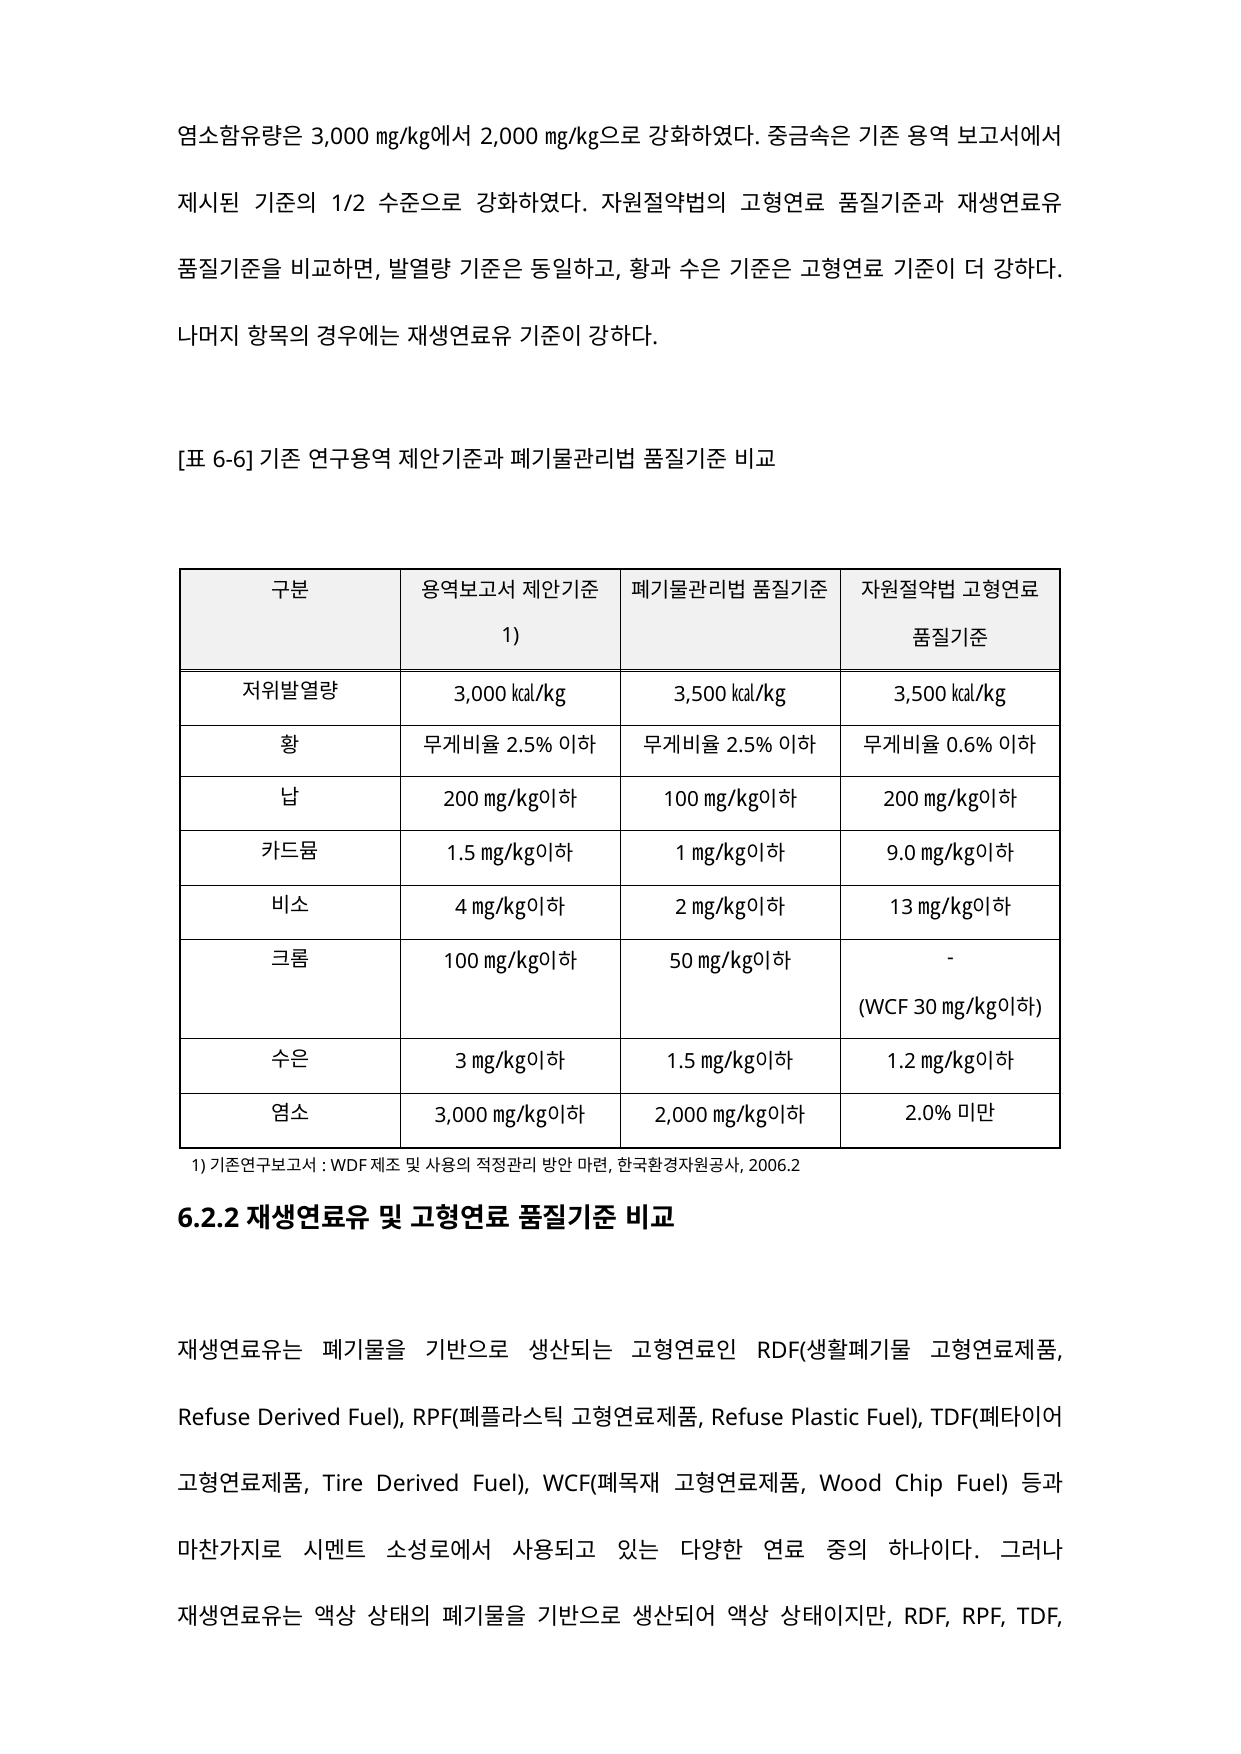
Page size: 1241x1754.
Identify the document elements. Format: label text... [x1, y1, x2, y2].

table_header 구분 [181, 570, 400, 669]
table_cell 50 ㎎/㎏이하 [621, 940, 840, 1038]
table_cell 비소 [181, 886, 400, 939]
table_cell 13 ㎎/㎏이하 [841, 886, 1059, 939]
table_cell 100 ㎎/㎏이하 [401, 940, 620, 1038]
table_cell 3,000 ㎉/㎏ [401, 672, 620, 725]
text 염소함유량은 3,000 ㎎/㎏에서 2,000 ㎎/㎏으로 강화하였다. 중금속은 기존 용역 보고서에서 제시된 기준의 1/2 수준으로 강화하였다. 자원절약법의 고형연료 품질기준과 재생연료유 품질기준을 비교하면, 발열량 기준은 동일하고, 황과 수은 기준은 고형연료 기준이 더 강하다. 나머지 항목의 경우에는 재생연료유 기준이 강하다. [177, 118, 1063, 351]
table_cell 납 [181, 777, 400, 830]
table_cell 염소 [181, 1094, 400, 1147]
table_cell 200 ㎎/㎏이하 [841, 777, 1059, 830]
table_cell 1) 기존연구보고서 : WDF제조 및 사용의 적정관리 방안 마련, 한국환경자원공사, 2006.2 [180, 1149, 1060, 1193]
text [표 6-6] 기존 연구용역 제안기준과 폐기물관리법 품질기준 비교 [177, 441, 1063, 475]
table_cell 3,500 ㎉/㎏ [621, 672, 840, 725]
table_cell 2.0% 미만 [841, 1094, 1059, 1147]
table_cell 무게비율 2.5% 이하 [401, 726, 620, 776]
table_cell 무게비율 2.5% 이하 [621, 726, 840, 776]
text 재생연료유는 폐기물을 기반으로 생산되는 고형연료인 RDF(생활폐기물 고형연료제품, Refuse Derived Fuel), RPF(폐플라스틱 고형연료제품, Refuse Plastic Fuel), TDF(폐타이어 고형연료제품, Tire Derived Fuel), WCF(폐목재 고형연료제품, Wood Chip Fuel) 등과 마찬가지로 시멘트 소성로에서 사용되고 있는 다양한 연료 중의 하나이다. 그러나 재생연료유는 액상 상태의 폐기물을 기반으로 생산되어 액상 상태이지만, RDF, RPF, TDF, [177, 1332, 1063, 1632]
table_cell 4 ㎎/㎏이하 [401, 886, 620, 939]
table_cell 9.0 ㎎/㎏이하 [841, 831, 1059, 884]
table_cell 무게비율 0.6% 이하 [841, 726, 1059, 776]
table_header 폐기물관리법 품질기준 [621, 570, 840, 669]
table_cell 2 ㎎/㎏이하 [621, 886, 840, 939]
table_cell 저위발열량 [181, 672, 400, 725]
table_cell 3,500 ㎉/㎏ [841, 672, 1059, 725]
table_cell - (WCF 30 ㎎/㎏이하) [841, 940, 1059, 1038]
table_cell 2,000 ㎎/㎏이하 [621, 1094, 840, 1147]
table_cell 200 ㎎/㎏이하 [401, 777, 620, 830]
table_cell 카드뮴 [181, 831, 400, 884]
table_cell 3,000 ㎎/㎏이하 [401, 1094, 620, 1147]
table_cell 수은 [181, 1039, 400, 1092]
table_cell 1.2 ㎎/㎏이하 [841, 1039, 1059, 1092]
text 6.2.2 재생연료유 및 고형연료 품질기준 비교 [177, 1196, 1063, 1236]
table_header 용역보고서 제안기준1) [401, 570, 620, 669]
table_cell 1.5 ㎎/㎏이하 [401, 831, 620, 884]
table_cell 100 ㎎/㎏이하 [621, 777, 840, 830]
table_cell 크롬 [181, 940, 400, 1038]
table_cell 3 ㎎/㎏이하 [401, 1039, 620, 1092]
table_cell 1 ㎎/㎏이하 [621, 831, 840, 884]
table_header 자원절약법 고형연료 품질기준 [841, 570, 1059, 669]
table_cell 1.5 ㎎/㎏이하 [621, 1039, 840, 1092]
table_cell 황 [181, 726, 400, 776]
